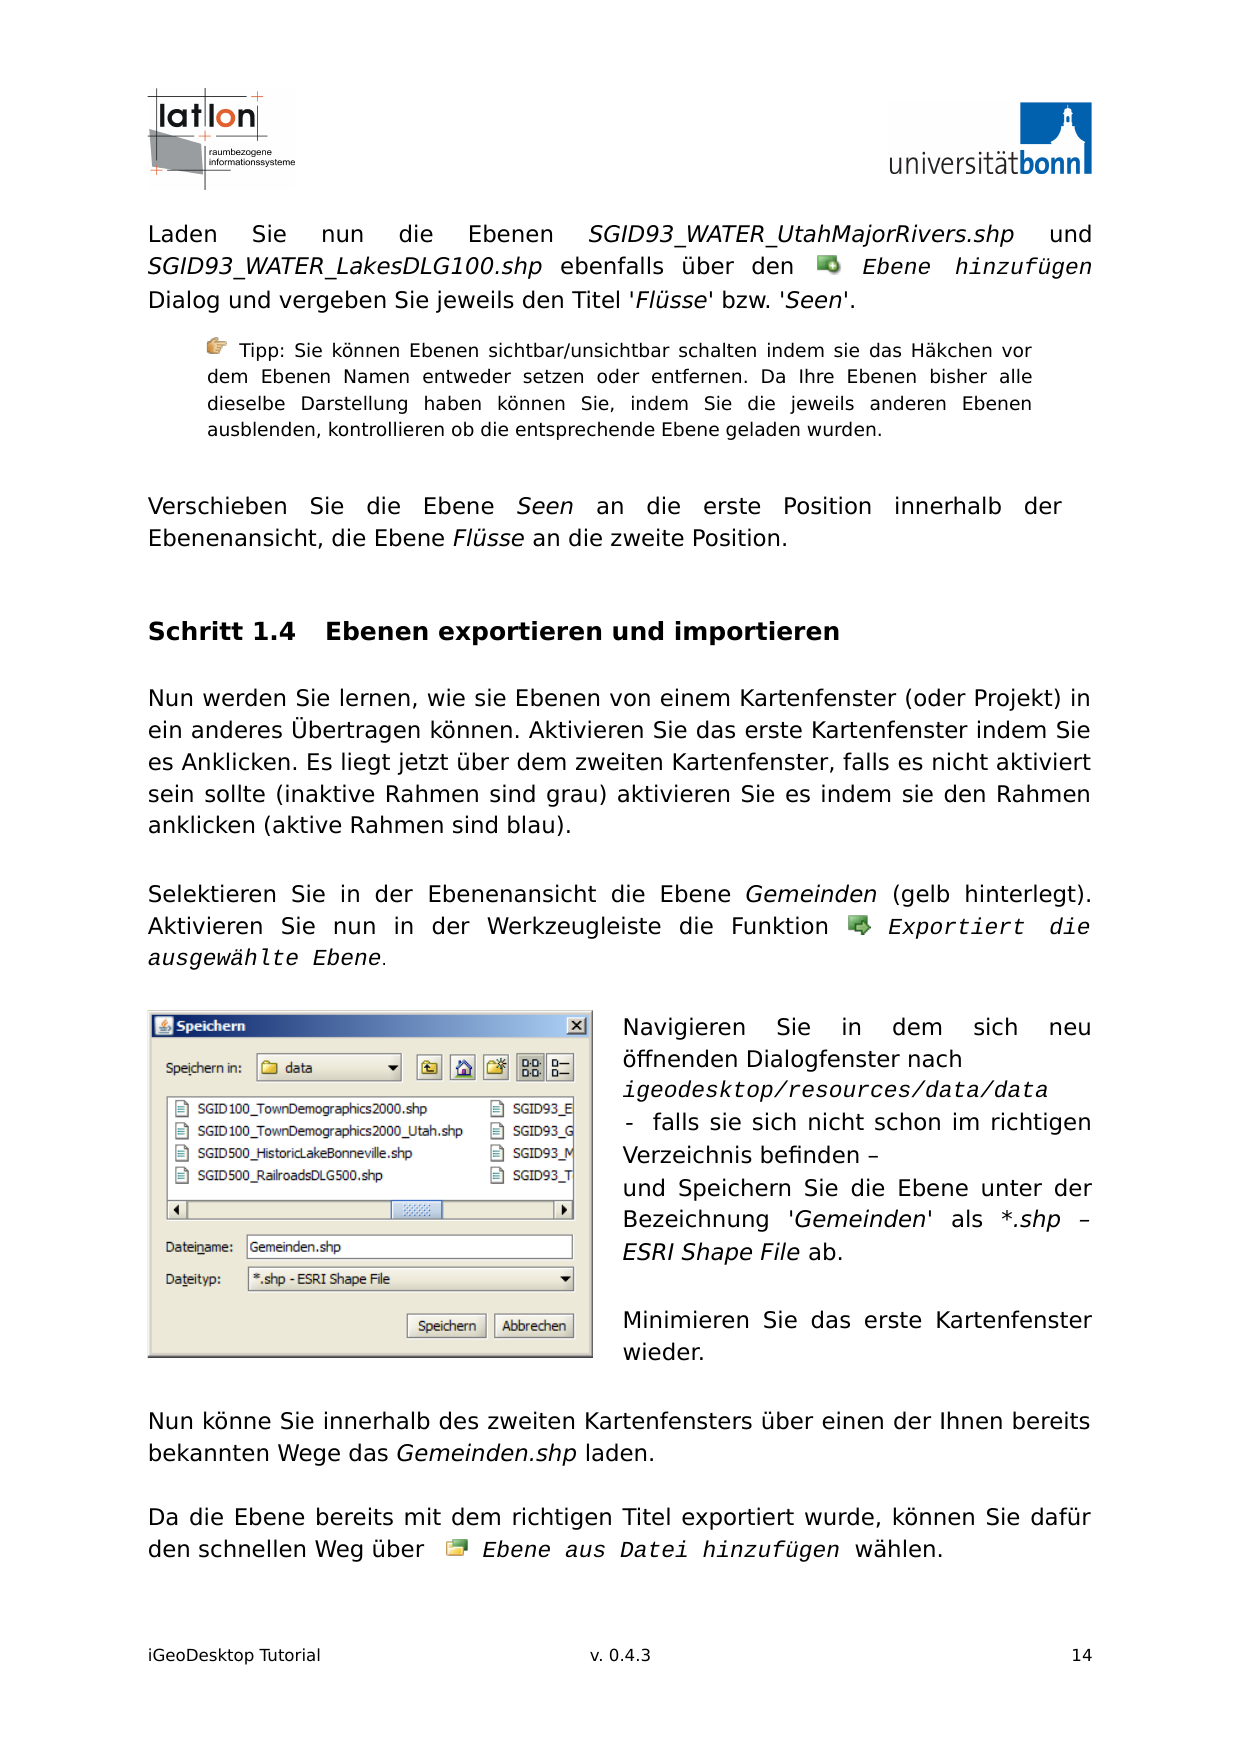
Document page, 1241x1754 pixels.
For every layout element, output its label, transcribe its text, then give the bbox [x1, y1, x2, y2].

text Laden Sie nun die Ebenen SGID93_WATER_UtahMajorRivers.shp und SGID93_WATER_LakesDLG100.shp ebenfalls über den Ebene hinzufügen Dialog und vergeben Sie jeweils den Titel 'Flüsse' bzw. 'Seen'. [148, 221, 1092, 313]
text Navigieren Sie in dem sich neu öffnenden Dialogfenster nach igeodesktop/resources/data/data - falls sie sich nicht schon im richtigen Verzeichnis befinden – und Speichern Sie die Ebene unter der Bezeichnung 'Gemeinden' als *.shp – ESRI Shape File ab. [593, 1014, 1092, 1265]
picture [445, 1538, 469, 1557]
picture [816, 254, 842, 275]
text Nun werden Sie lernen, wie sie Ebenen von einem Kartenfenster (oder Projekt) in ein anderes Übertragen können. Aktivieren Sie das erste Kartenfenster indem Sie es Anklicken. Es liegt jetzt über dem zweiten Kartenfenster, falls es nicht aktiviert sein sollte (inaktive Rahmen sind grau) aktivieren Sie es indem sie den Rahmen anklicken (aktive Rahmen sind blau). [148, 685, 1092, 839]
picture [147, 1010, 593, 1358]
text Minimieren Sie das erste Kartenfenster wieder. [148, 1307, 1092, 1366]
picture [889, 102, 1093, 174]
text Verschieben Sie die Ebene Seen an die erste Position innerhalb der Ebenenansicht, die Ebene Flüsse an die zweite Position. [148, 493, 1062, 552]
subtitle Ebenen exportieren und importieren [148, 617, 1092, 646]
text Tipp: Sie können Ebenen sichtbar/unsichtbar schalten indem sie das Häkchen vor dem Ebenen Namen entweder setzen oder entfernen. Da Ihre Ebenen bisher alle dieselbe Darstellung haben können Sie, indem Sie die jeweils anderen Ebenen ausblenden, kontrollieren ob die entsprechende Ebene geladen wurden. [207, 337, 1033, 441]
picture [847, 914, 871, 935]
text Nun könne Sie innerhalb des zweiten Kartenfensters über einen der Ihnen bereits bekannten Wege das Gemeinden.shp laden. Da die Ebene bereits mit dem richtigen Titel exportiert wurde, können Sie dafür den schnellen Weg über Ebene aus Da­tei hinzu­fügen wählen. [148, 1408, 1092, 1564]
picture [206, 337, 228, 358]
text Selektieren Sie in der Ebenenansicht die Ebene Gemeinden (gelb hinterlegt). Aktivieren Sie nun in der Werkzeugleiste die Funktion Exportiert die ausgewählte Ebene. [148, 881, 1092, 972]
picture [147, 88, 295, 190]
